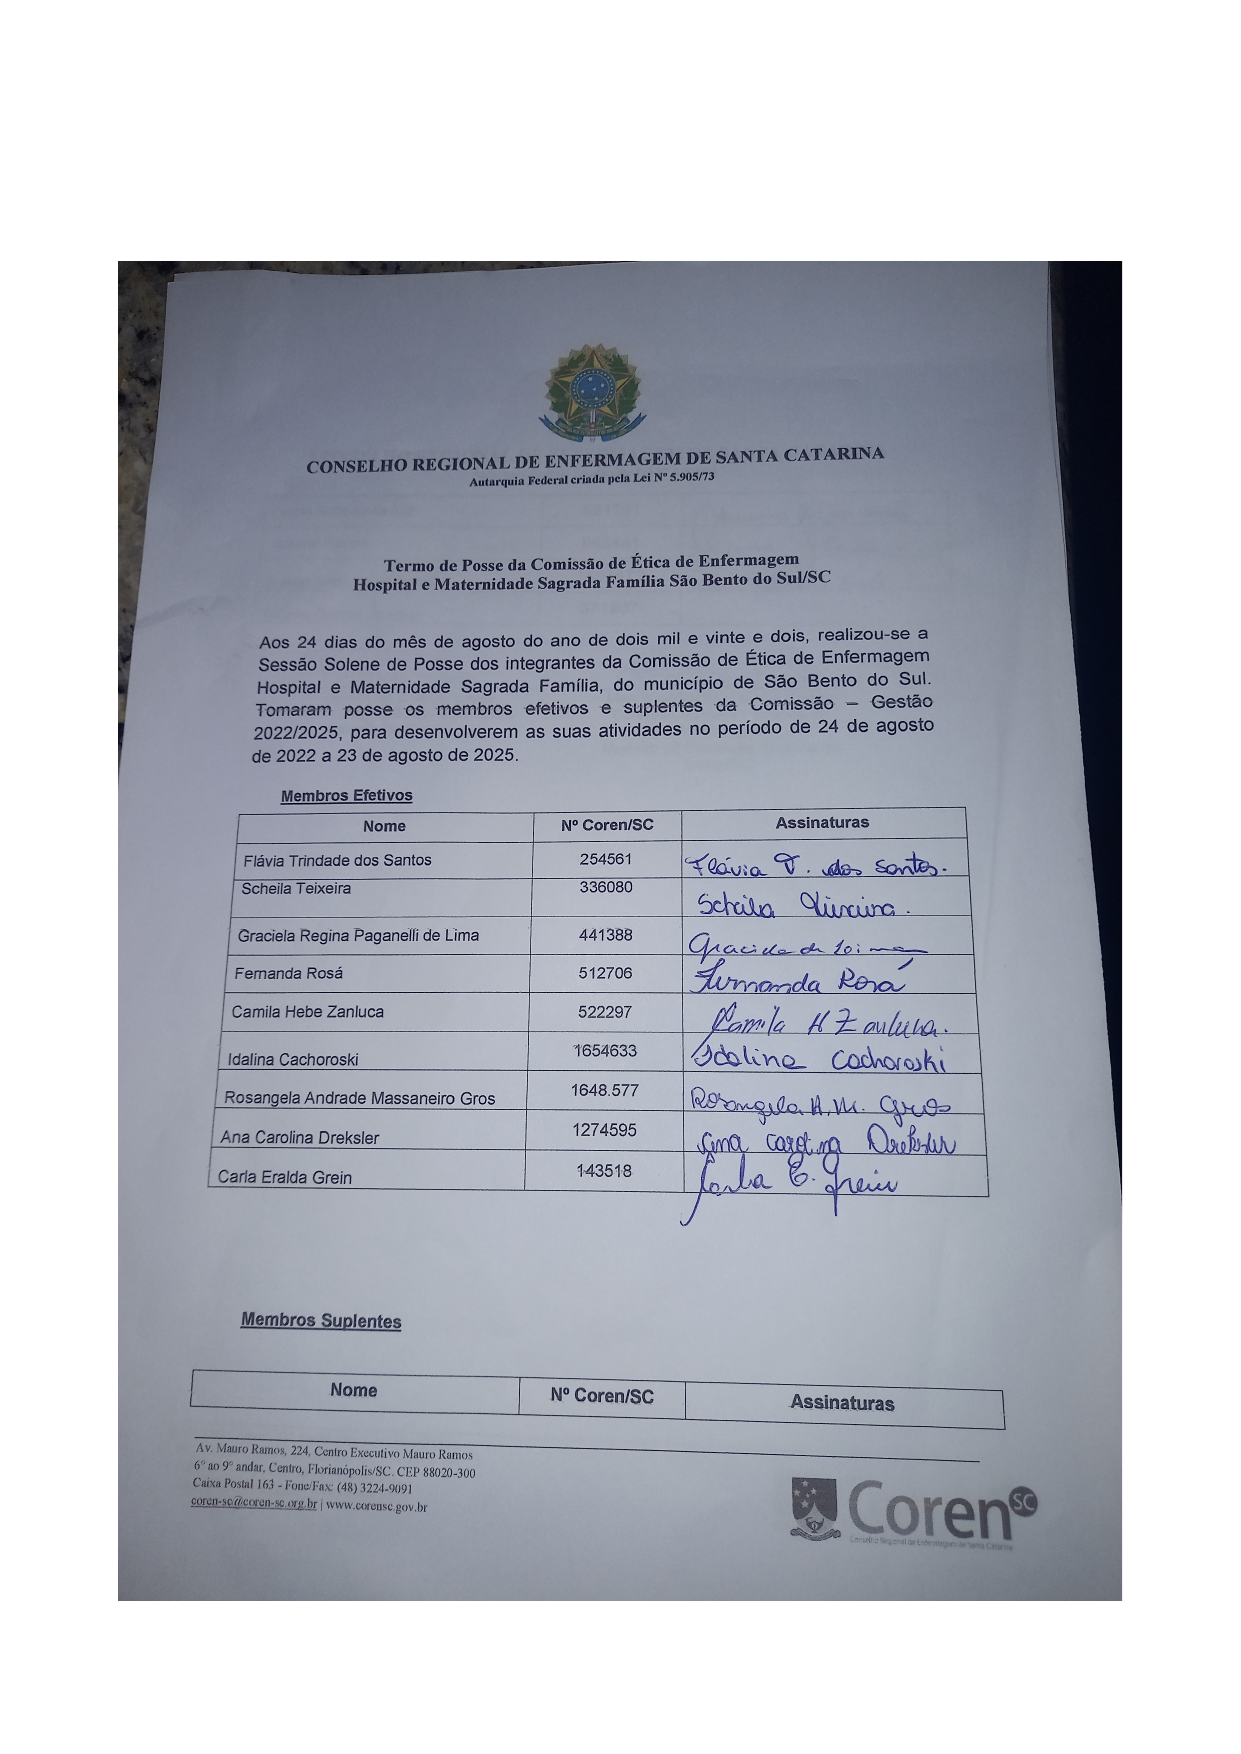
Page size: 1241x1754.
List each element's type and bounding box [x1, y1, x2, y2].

picture [118, 261, 1123, 1601]
